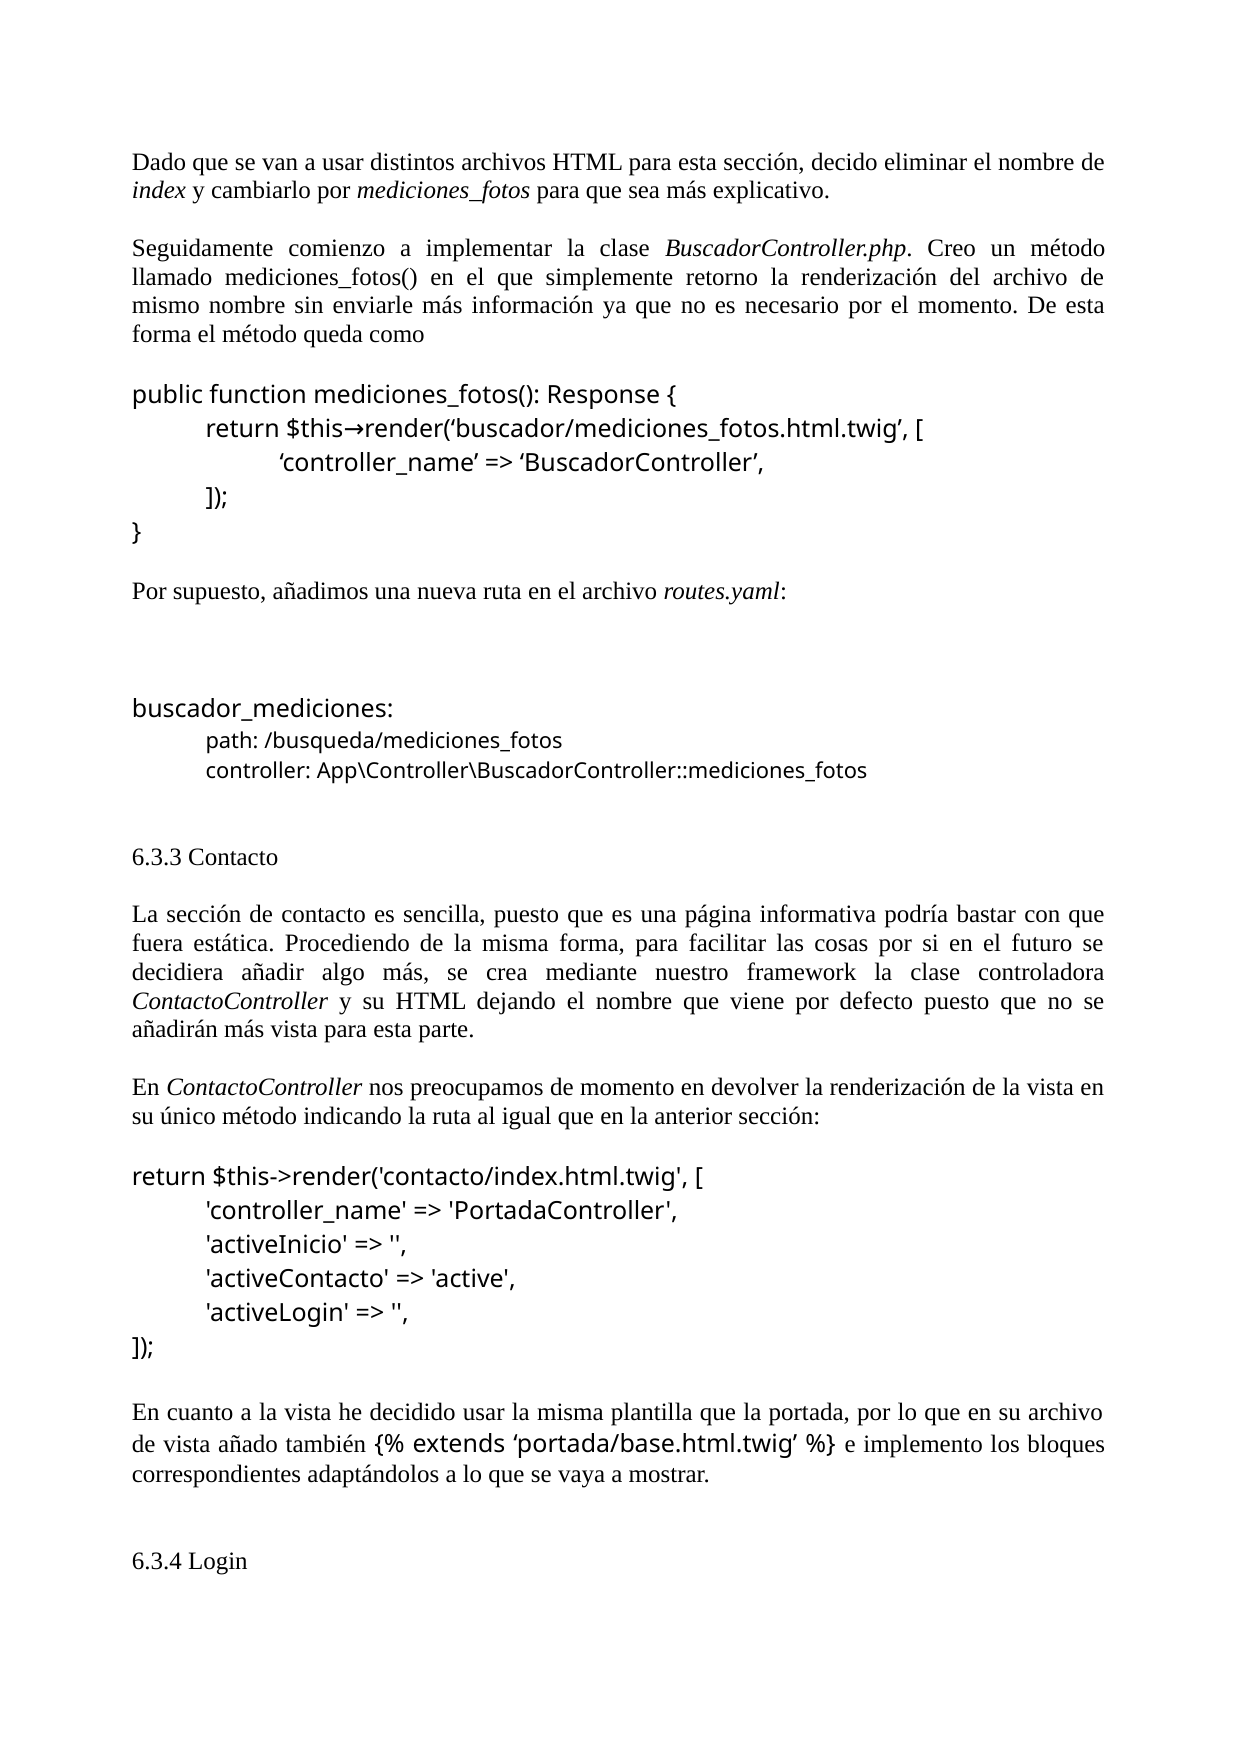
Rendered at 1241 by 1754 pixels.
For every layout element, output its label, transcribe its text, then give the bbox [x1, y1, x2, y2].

text 'activeLogin' => '', [132, 1294, 1106, 1329]
text En ContactoController nos preocupamos de momento en devolver la renderización de la vista en su único método indicando la ruta al igual que en la anterior sección: [132, 1072, 1106, 1129]
text En cuanto a la vista he decidido usar la misma plantilla que la portada, por lo que en su archivo de vista añado también {% extends ‘portada/base.html.twig’ %} e implemento los bloques correspondientes adaptándolos a lo que se vaya a mostrar. [132, 1397, 1106, 1488]
text 6.3.4 Login [132, 1546, 1106, 1574]
text path: /busqueda/mediciones_fotos [132, 725, 1106, 755]
text 'activeInicio' => '', [132, 1226, 1106, 1261]
text Dado que se van a usar distintos archivos HTML para esta sección, decido eliminar el nombre de index y cambiarlo por mediciones_fotos para que sea más explicativo. [132, 147, 1106, 204]
text return $this→render(‘buscador/mediciones_fotos.html.twig’, [ [132, 411, 1106, 445]
text public function mediciones_fotos(): Response { [132, 377, 1106, 411]
text ]); [132, 1329, 1106, 1363]
text buscador_mediciones: [132, 691, 1106, 725]
text return $this->render('contacto/index.html.twig', [ [132, 1158, 1106, 1192]
text controller: App\Controller\BuscadorController::mediciones_fotos [132, 755, 1106, 784]
text 'activeContacto' => 'active', [132, 1261, 1106, 1294]
text } [132, 513, 1106, 547]
text La sección de contacto es sencilla, puesto que es una página informativa podría bastar con que fuera estática. Procediendo de la misma forma, para facilitar las cosas por si en el futuro se decidiera añadir algo más, se crea mediante nuestro framework la clase controladora ContactoController y su HTML dejando el nombre que viene por defecto puesto que no se añadirán más vista para esta parte. [132, 899, 1106, 1043]
text ]); [132, 479, 1106, 513]
text Seguidamente comienzo a implementar la clase BuscadorController.php. Creo un método llamado mediciones_fotos() en el que simplemente retorno la renderización del archivo de mismo nombre sin enviarle más información ya que no es necesario por el momento. De esta forma el método queda como [132, 233, 1106, 348]
text 'controller_name' => 'PortadaController', [132, 1192, 1106, 1226]
text ‘controller_name’ => ‘BuscadorController’, [132, 445, 1106, 479]
text Por supuesto, añadimos una nueva ruta en el archivo routes.yaml: [132, 576, 1106, 605]
text 6.3.3 Contacto [132, 842, 1106, 871]
